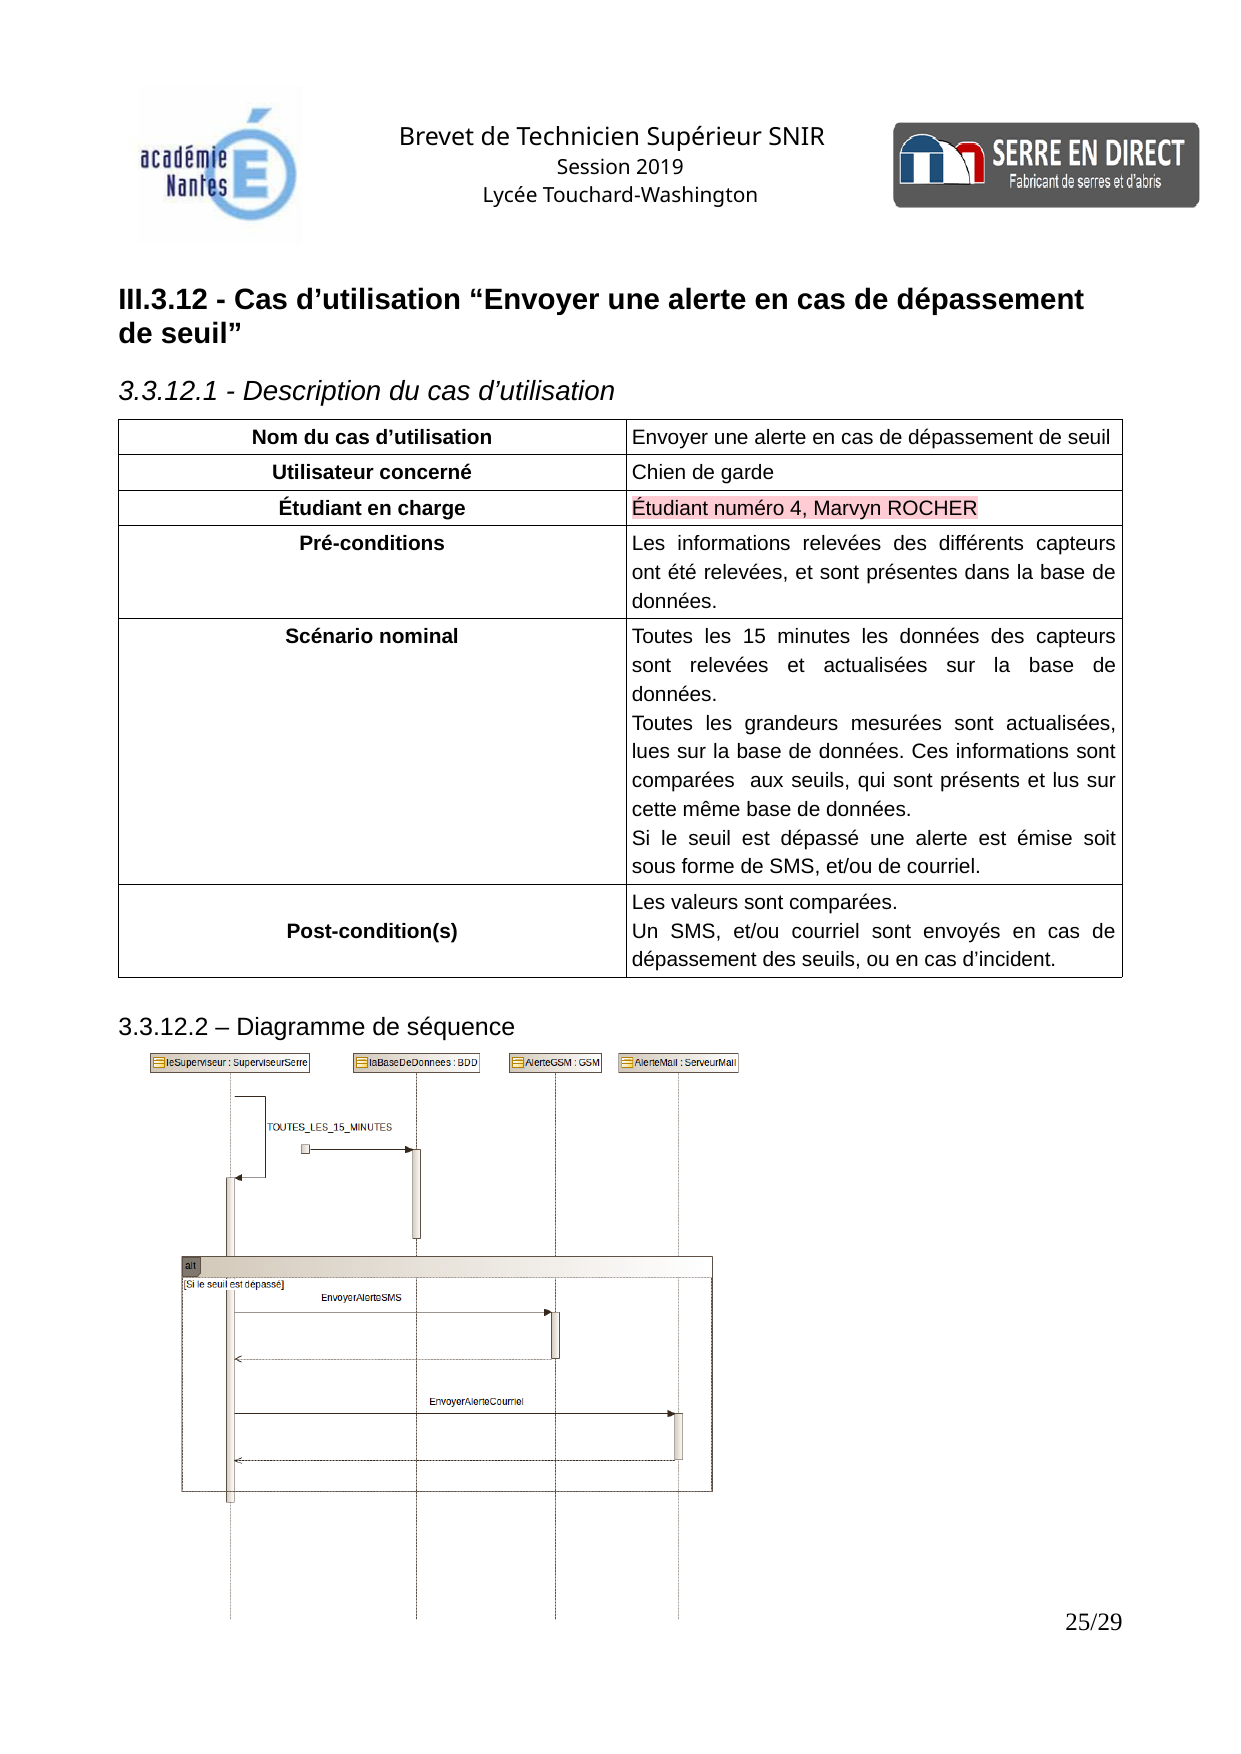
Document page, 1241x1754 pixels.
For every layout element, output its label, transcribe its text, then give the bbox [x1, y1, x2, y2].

picture [142, 1046, 746, 1627]
picture [113, 86, 322, 248]
table_cell Les valeurs sont comparées. Un SMS, et/ou courriel sont envoyés en cas de dépassement des seuils, ou en cas d’incident. [627, 885, 1122, 977]
table_cell Étudiant en charge [119, 491, 626, 525]
subtitle III.3.12 - Cas d’utilisation “Envoyer une alerte en cas de dépassement de seuil” [118, 282, 1122, 349]
table_header Envoyer une alerte en cas de dépassement de seuil [627, 420, 1122, 454]
table_cell Chien de garde [627, 455, 1122, 490]
subtitle 3.3.12.1 - Description du cas d’utilisation [118, 374, 1122, 406]
table_cell Pré-conditions [119, 526, 626, 618]
table_cell Toutes les 15 minutes les données des capteurs sont relevées et actualisées sur la base de données. Toutes les grandeurs mesurées sont actualisées, lues sur la base de données. Ces informations sont comparées aux seuils, qui sont présents et lus sur cette même base de données. Si le seuil est dépassé une alerte est émise soit sous forme de SMS, et/ou de courriel. [627, 619, 1122, 884]
table_cell Étudiant numéro 4, Marvyn ROCHER [627, 491, 1122, 525]
picture [888, 120, 1203, 212]
table_cell Post-condition(s) [119, 885, 626, 977]
table_cell Les informations relevées des différents capteurs ont été relevées, et sont présentes dans la base de données. [627, 526, 1122, 618]
table_cell Utilisateur concerné [119, 455, 626, 490]
subtitle 3.3.12.2 – Diagramme de séquence [118, 1011, 1122, 1040]
table_header Nom du cas d’utilisation [119, 420, 626, 454]
table_cell Scénario nominal [119, 619, 626, 884]
